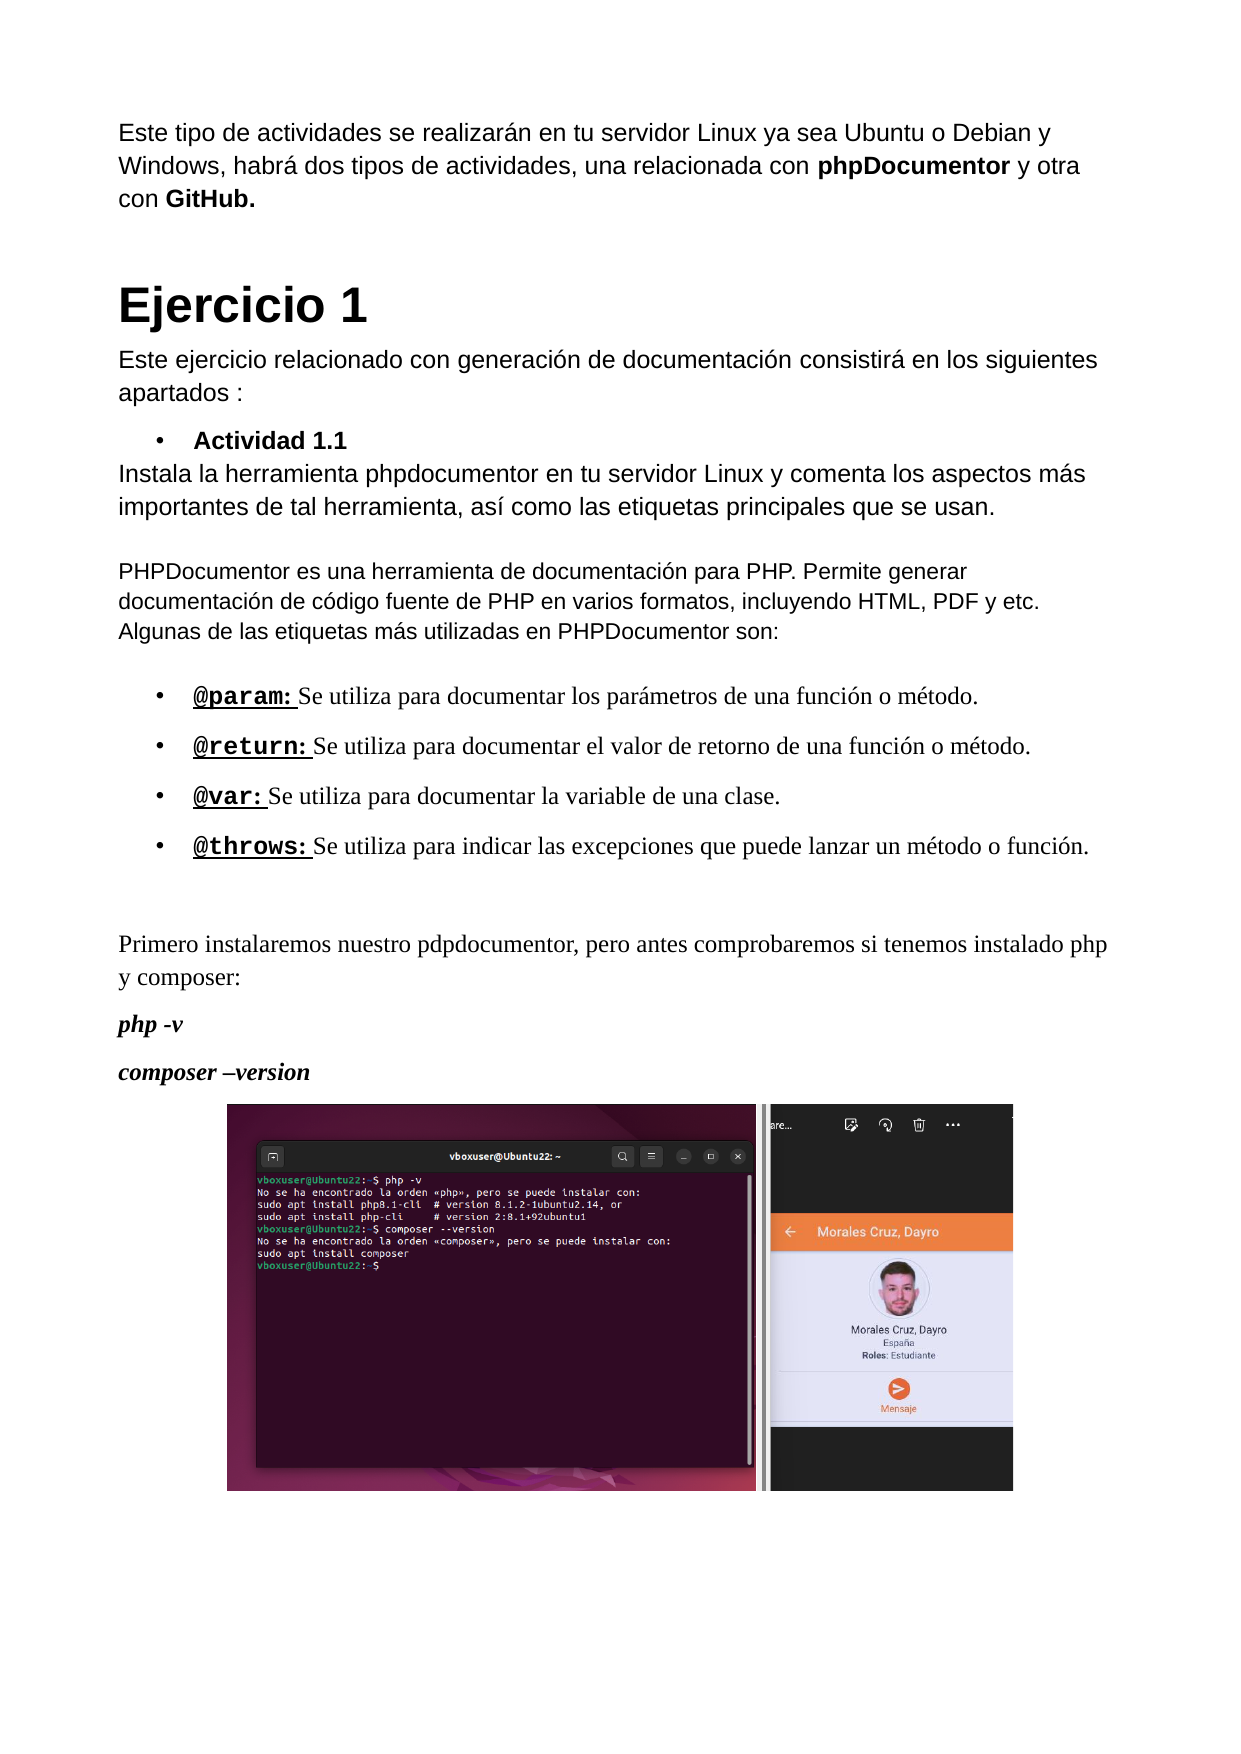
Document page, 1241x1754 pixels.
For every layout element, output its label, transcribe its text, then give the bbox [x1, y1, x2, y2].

text Este tipo de actividades se realizarán en tu servidor Linux ya sea Ubuntu o Debian y Windows, habrá dos tipos de actividades, una relacionada con phpDocumentor y otra con GitHub. [118, 118, 1122, 213]
text Primero instalaremos nuestro pdpdocumentor, pero antes comprobaremos si tenemos instalado php y composer: [118, 929, 1122, 991]
list Actividad 1.1 [156, 426, 1122, 455]
list @throws: Se utiliza para indicar las excepciones que puede lanzar un método o función. [156, 831, 1122, 862]
subtitle Ejercicio 1 [118, 275, 1122, 333]
text php -v [118, 1009, 1122, 1038]
list @var: Se utiliza para documentar la variable de una clase. [156, 781, 1122, 812]
list @param: Se utiliza para documentar los parámetros de una función o método. [156, 681, 1122, 712]
picture [227, 1104, 1014, 1491]
list @return: Se utiliza para documentar el valor de retorno de una función o método. [156, 731, 1122, 762]
text Instala la herramienta phpdocumentor en tu servidor Linux y comenta los aspectos más importantes de tal herramienta, así como las etiquetas principales que se usan. PHPDocumentor es una herramienta de documentación para PHP. Permite generar documentación de código fuente de PHP en varios formatos, incluyendo HTML, PDF y etc. Algunas de las etiquetas más utilizadas en PHPDocumentor son: [118, 459, 1122, 644]
text Este ejercicio relacionado con generación de documentación consistirá en los siguientes apartados : [118, 345, 1122, 407]
text composer –version [118, 1057, 1122, 1086]
